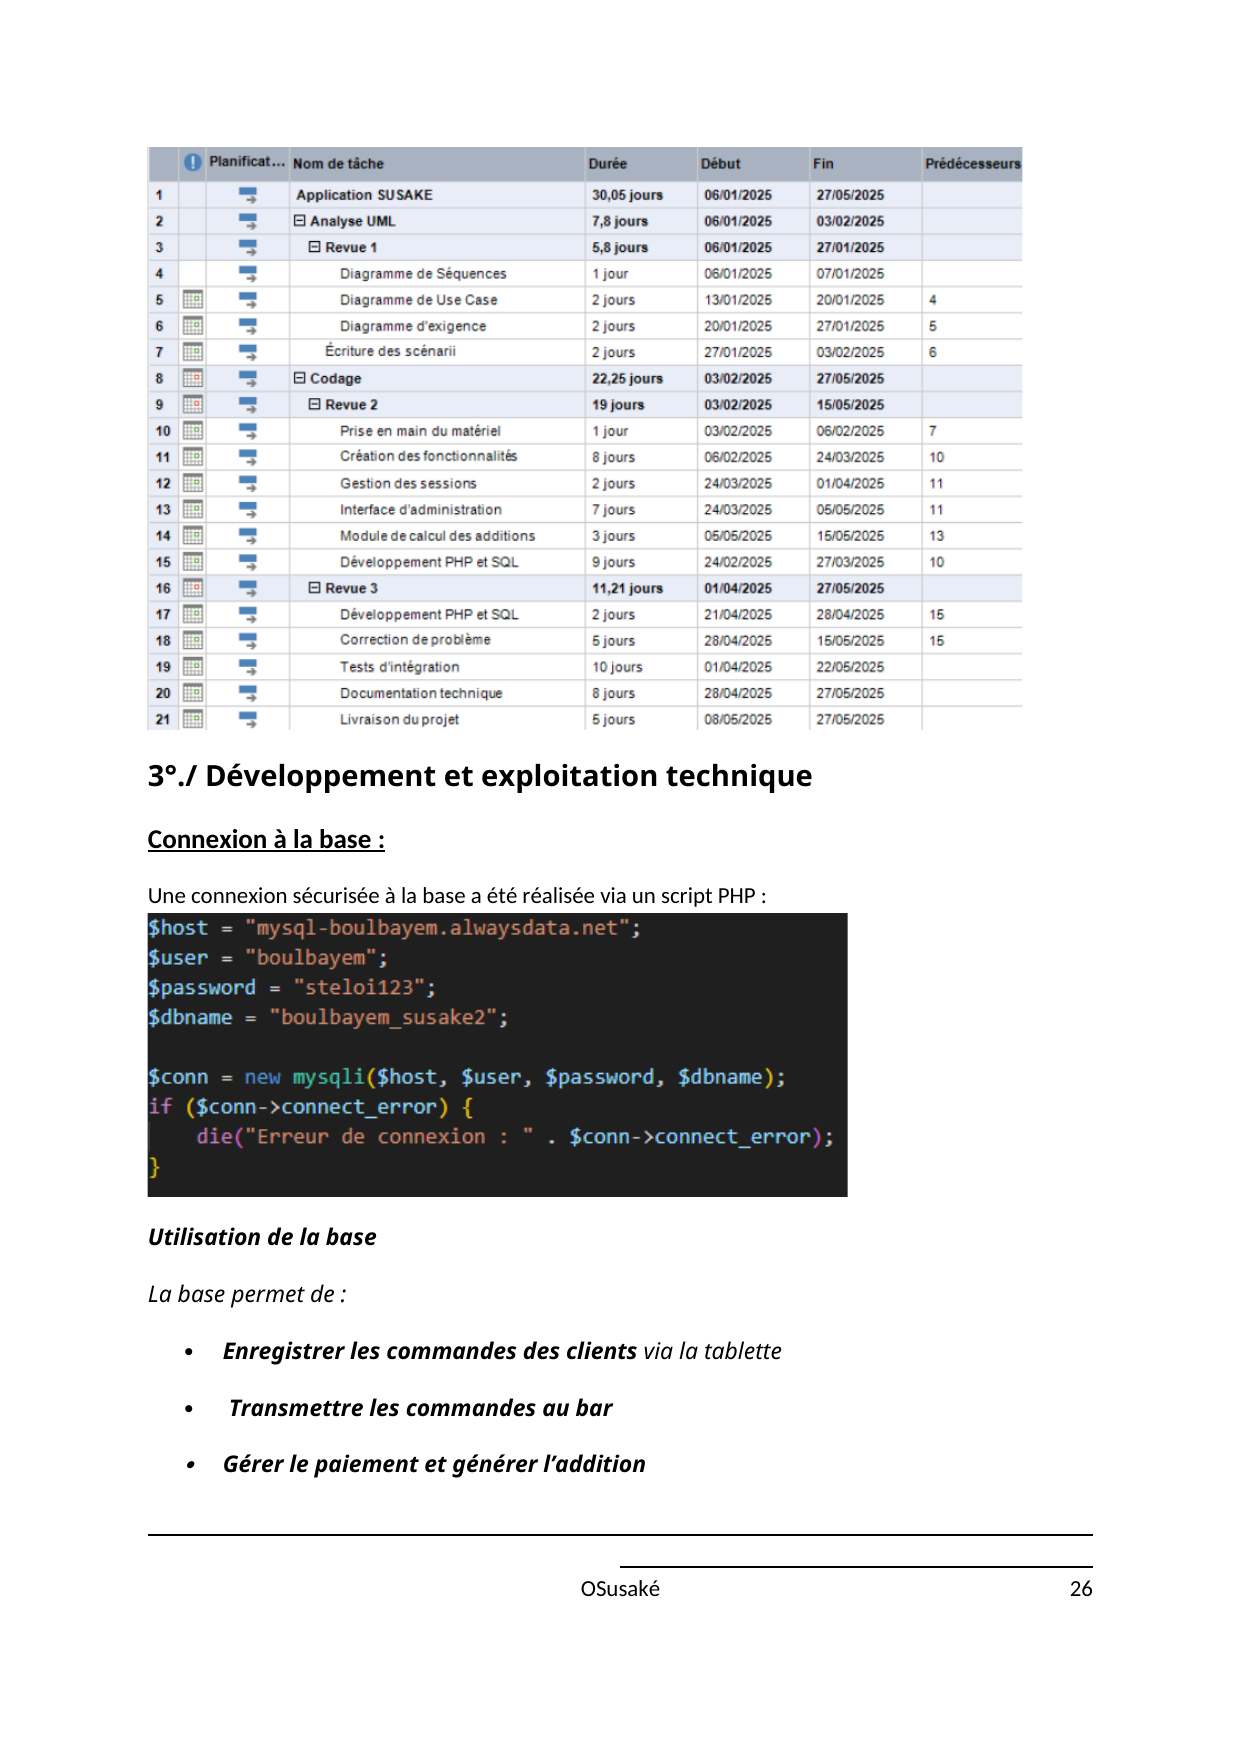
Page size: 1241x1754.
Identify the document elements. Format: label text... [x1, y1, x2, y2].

picture [147, 913, 848, 1197]
text Utilisation de la base [148, 1221, 1093, 1252]
list Transmettre les commandes au bar [185, 1392, 1093, 1423]
list Gérer le paiement et générer l’addition [185, 1448, 1093, 1479]
list Enregistrer les commandes des clients via la tablette [185, 1335, 1093, 1366]
text La base permet de : [148, 1278, 1093, 1309]
text 3°./ Développement et exploitation technique [148, 756, 1093, 795]
picture [147, 147, 1023, 730]
text Une connexion sécurisée à la base a été réalisée via un script PHP : [148, 881, 1093, 1196]
text Connexion à la base : [148, 822, 1093, 855]
